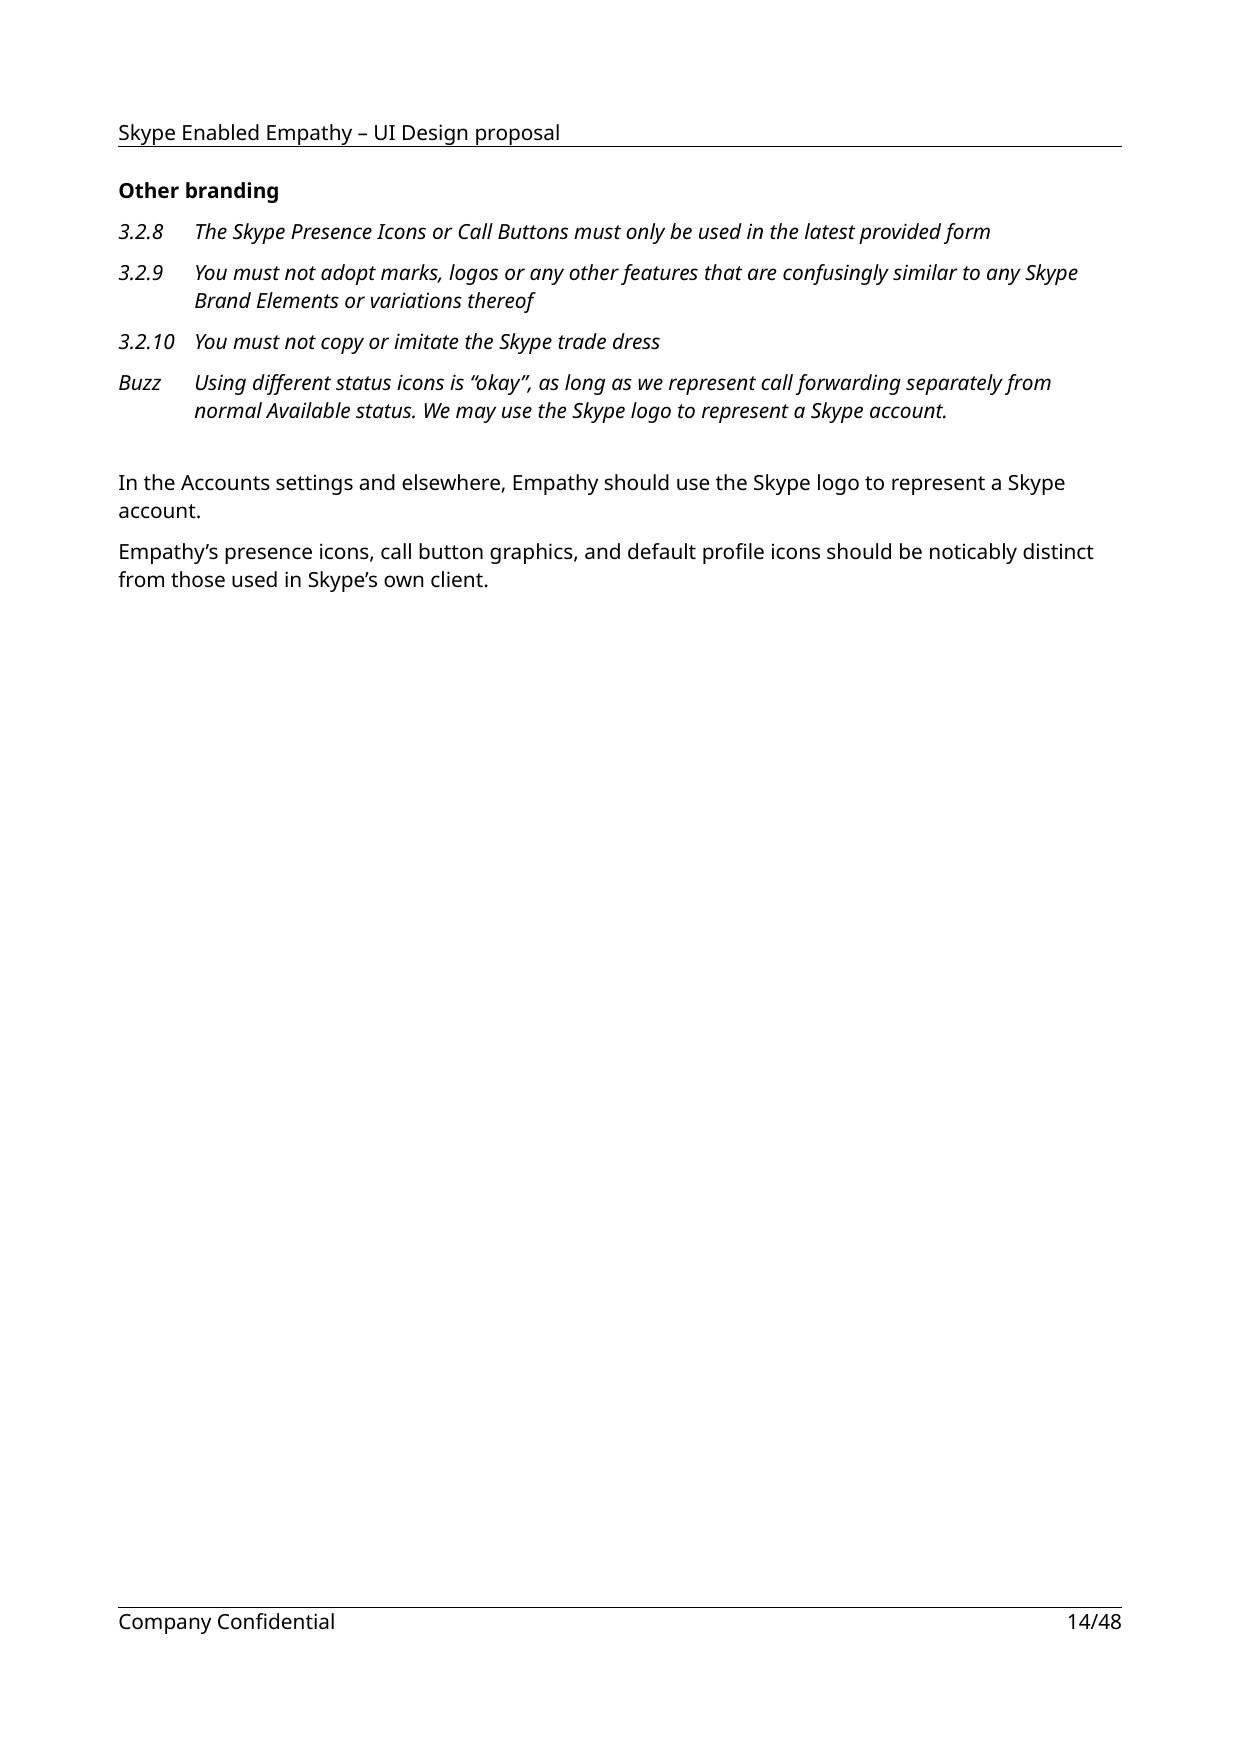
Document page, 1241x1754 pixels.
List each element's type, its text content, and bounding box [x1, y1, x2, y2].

table_cell You must not copy or imitate the Skype trade dress [194, 327, 1122, 368]
table_cell 3.2.9 [118, 258, 194, 327]
table_cell 3.2.10 [118, 327, 194, 368]
text In the Accounts settings and elsewhere, Empathy should use the Skype logo to represent a Skype account. [118, 468, 1122, 524]
table_header 3.2.8 [118, 217, 194, 258]
table_cell Using different status icons is “okay”, as long as we represent call forwarding separately from normal Available status. We may use the Skype logo to represent a Skype account. [194, 368, 1122, 438]
subtitle Other branding [118, 176, 1122, 204]
table_header The Skype Presence Icons or Call Buttons must only be used in the latest provided form [194, 217, 1122, 258]
table_cell You must not adopt marks, logos or any other features that are confusingly similar to any Skype Brand Elements or variations thereof [194, 258, 1122, 327]
table_cell Buzz [118, 368, 194, 438]
text Empathy’s presence icons, call button graphics, and default profile icons should be noticably distinct from those used in Skype’s own client. [118, 537, 1122, 594]
